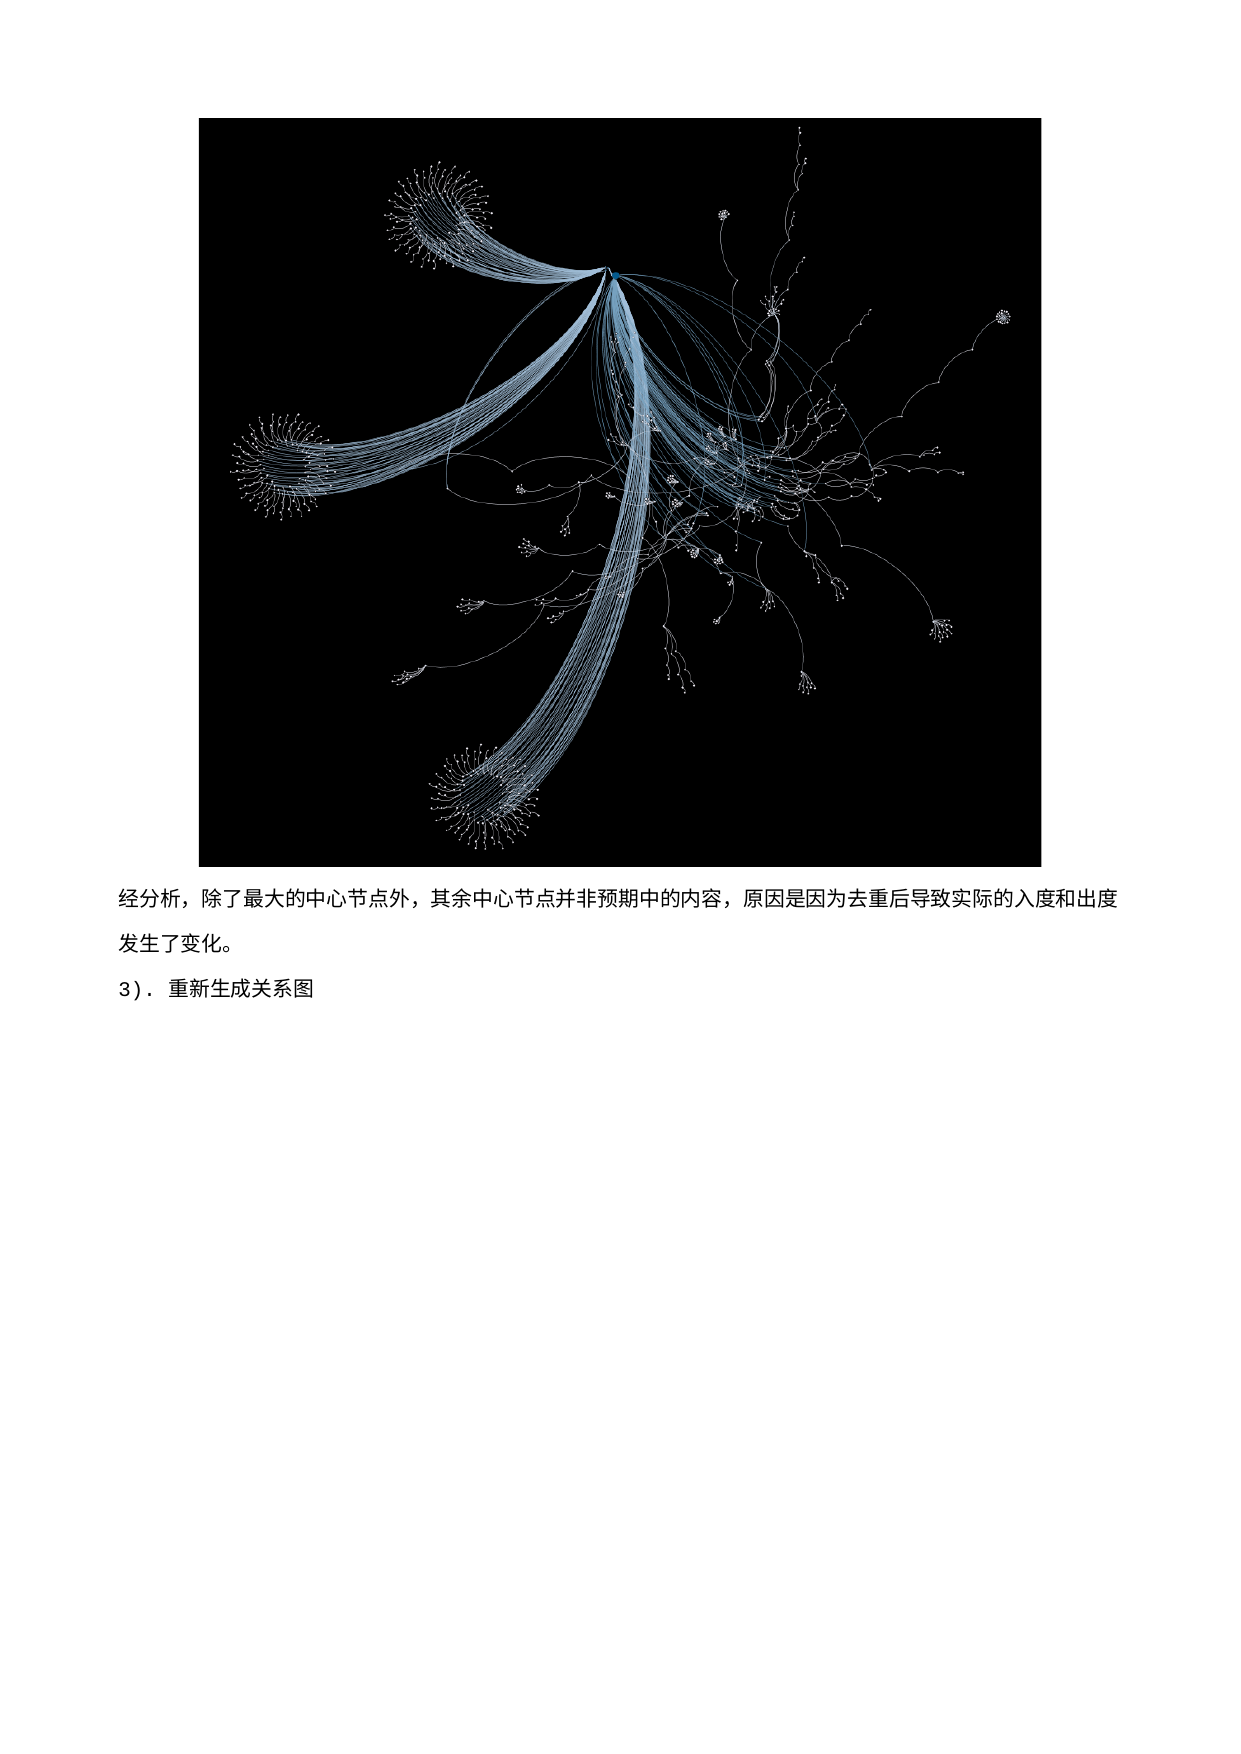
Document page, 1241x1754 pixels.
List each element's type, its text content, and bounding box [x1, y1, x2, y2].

text 3). 重新生成关系图 [118, 972, 1122, 1003]
picture [198, 118, 1042, 867]
text 经分析，除了最大的中心节点外，其余中心节点并非预期中的内容，原因是因为去重后导致实际的入度和出度发生了变化。 [118, 118, 1122, 957]
